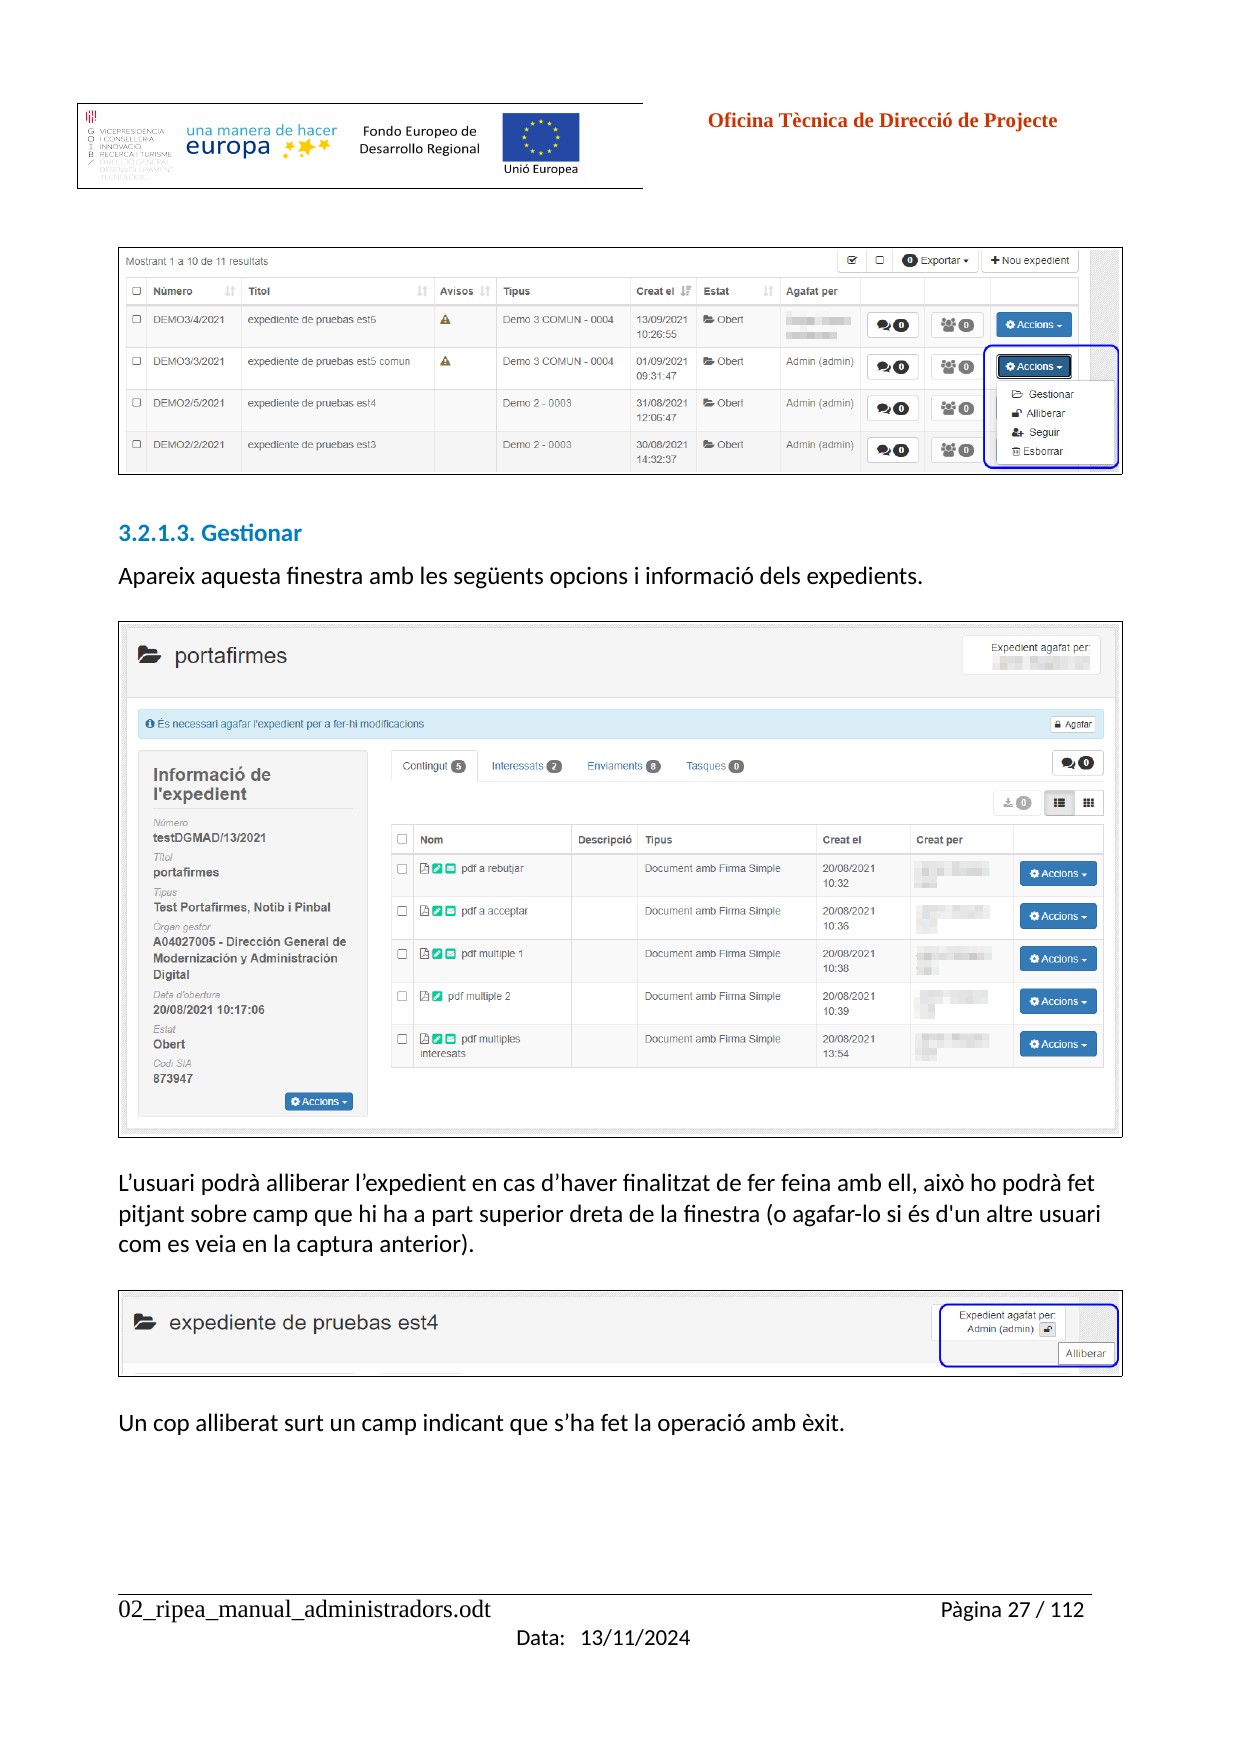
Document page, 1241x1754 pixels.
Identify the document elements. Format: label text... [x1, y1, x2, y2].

picture [121, 250, 1119, 472]
text Apareix aquesta finestra amb les següents opcions i informació dels expedients. [118, 560, 1122, 591]
text L’usuari podrà alliberar l’expedient en cas d’haver finalitzat de fer feina amb ell, això ho podrà fet pitjant sobre camp que hi ha a part superior dreta de la finestra (o agafar-lo si és d'un altre usuari com es veia en la captura anterior). [118, 1167, 1122, 1259]
picture [121, 1292, 1119, 1374]
subtitle 3.2.1.3. Gestionar [118, 517, 1122, 548]
picture [184, 108, 585, 182]
text Un cop alliberat surt un camp indicant que s’ha fet la operació amb èxit. [118, 1407, 1122, 1437]
picture [82, 108, 178, 182]
picture [121, 624, 1119, 1134]
